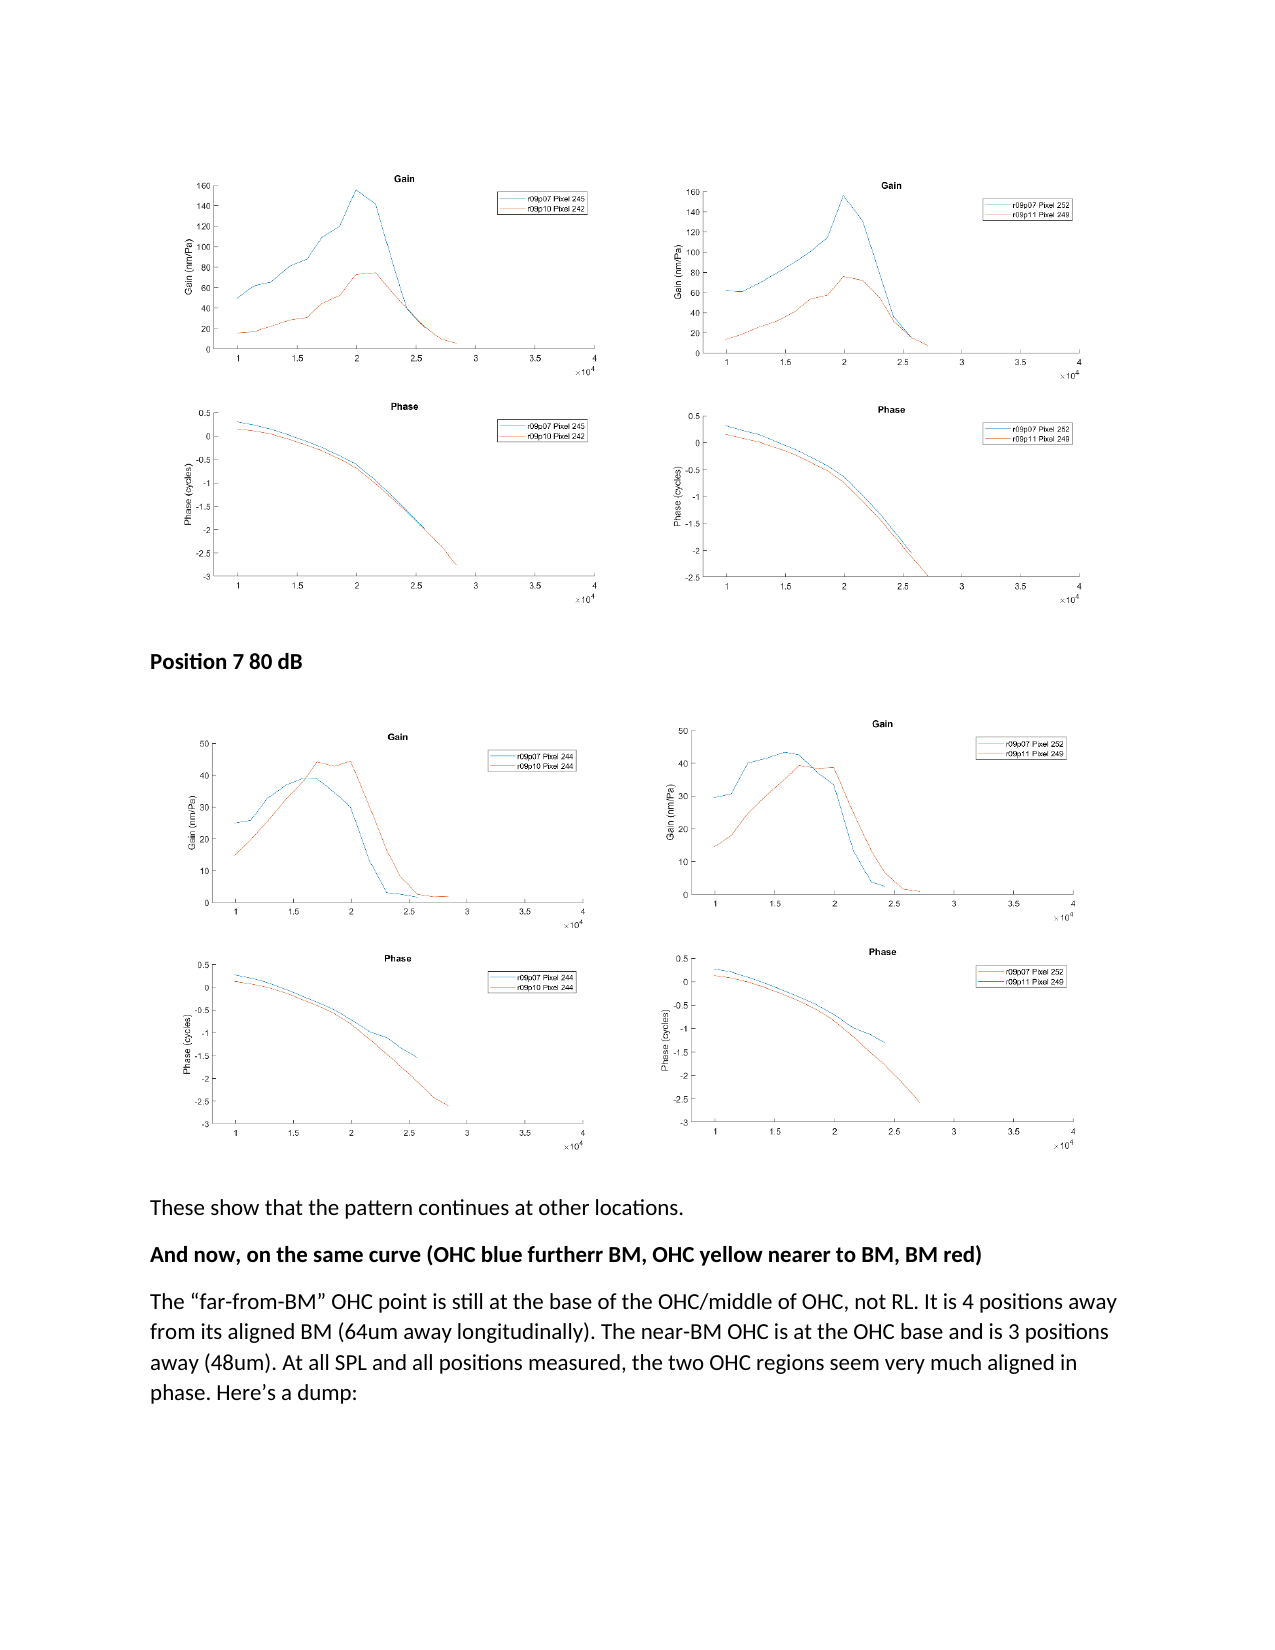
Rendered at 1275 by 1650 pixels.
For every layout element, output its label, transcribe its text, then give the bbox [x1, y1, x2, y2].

text These show that the pattern continues at other locations. [150, 1193, 1125, 1222]
text The “far-from-BM” OHC point is still at the base of the OHC/middle of OHC, not RL. It is 4 positions away from its aligned BM (64um away longitudinally). The near-BM OHC is at the OHC base and is 3 positions away (48um). At all SPL and all positions measured, the two OHC regions seem very much aligned in phase. Here’s a dump: [150, 1287, 1125, 1406]
text Position 7 80 dB [150, 647, 1125, 676]
picture [150, 150, 1125, 629]
picture [150, 694, 1120, 1175]
text And now, on the same curve (OHC blue furtherr BM, OHC yellow nearer to BM, BM red) [150, 1240, 1125, 1268]
